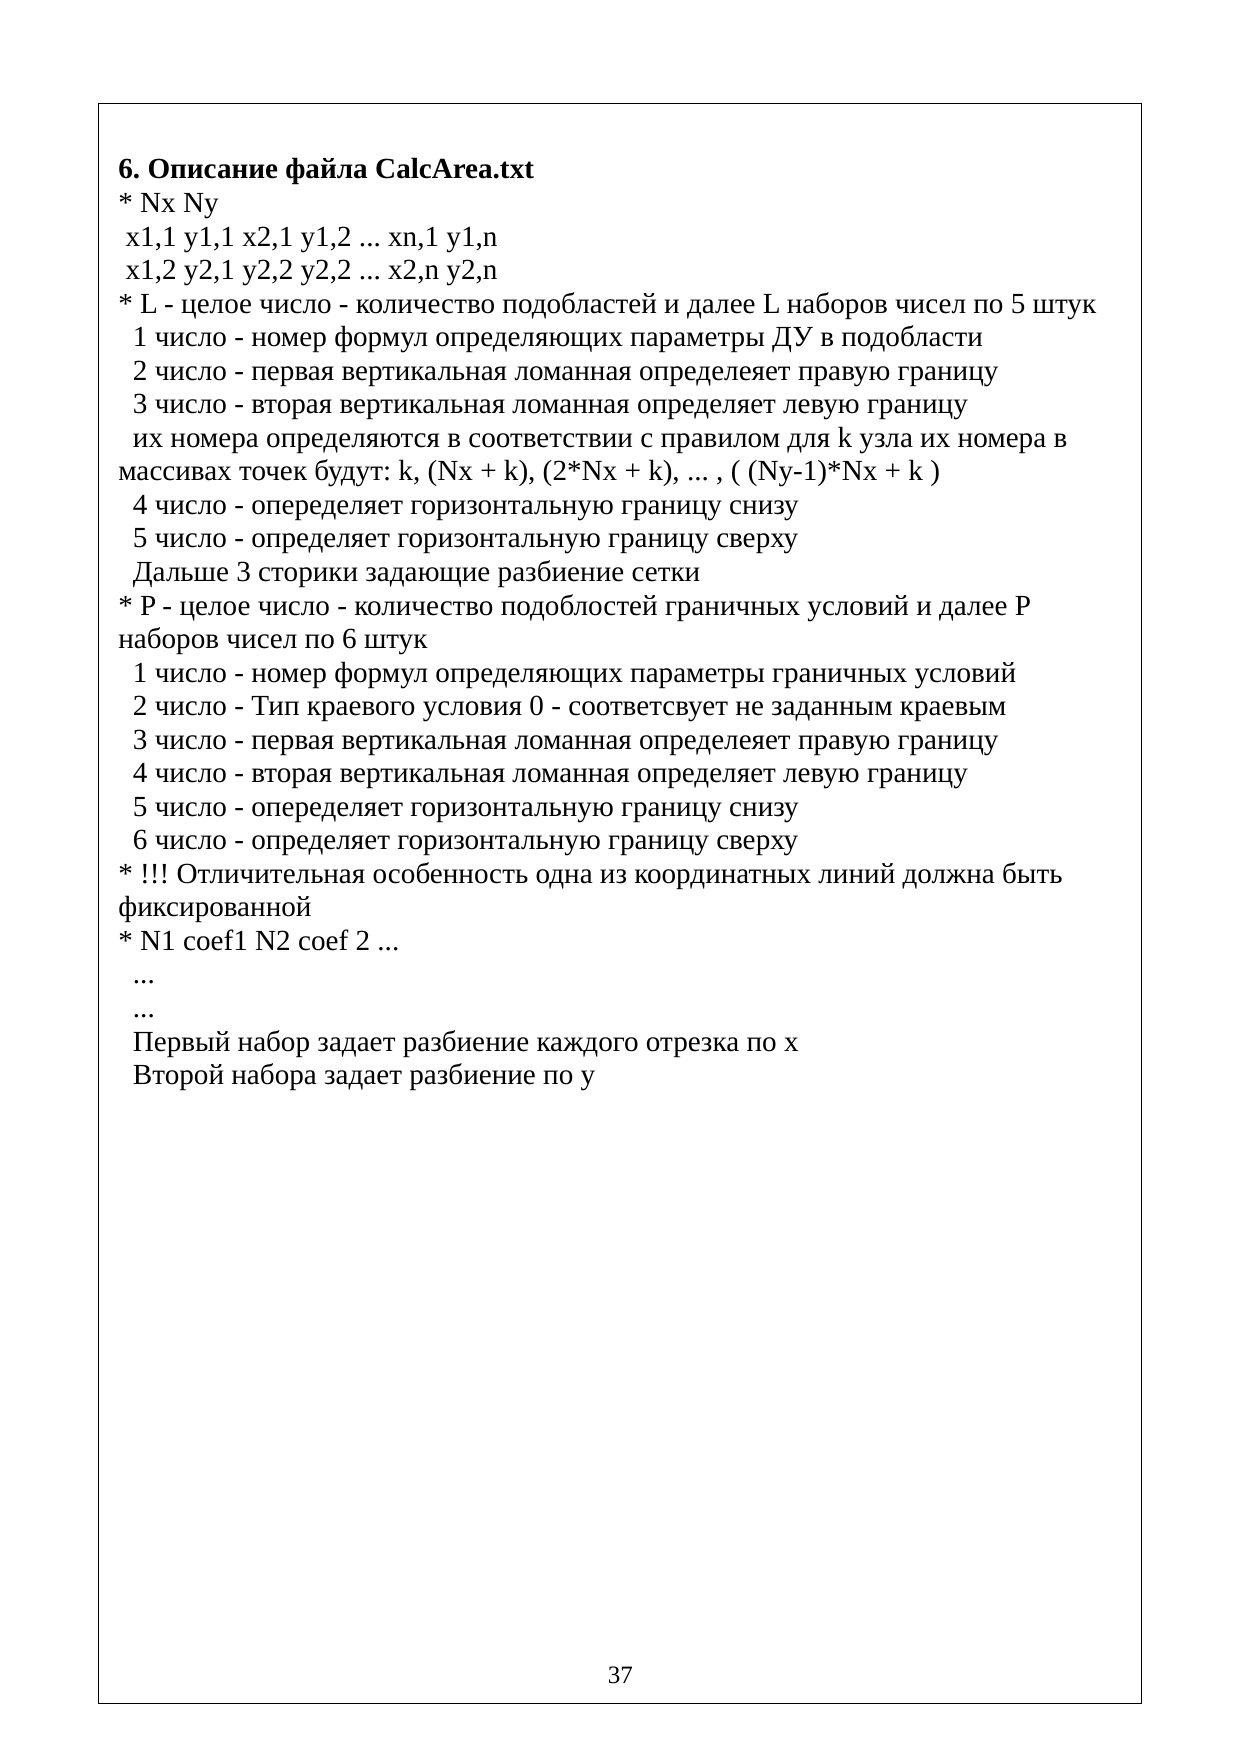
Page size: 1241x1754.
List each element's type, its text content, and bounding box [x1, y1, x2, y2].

list * P - целое число - количество подоблостей граничных условий и далее P наборов чисел по 6 штук [118, 588, 1137, 655]
list 1 число - номер формул определяющих параметры граничных условий [118, 655, 1137, 688]
list x1,1 y1,1 x2,1 y1,2 ... xn,1 y1,n [118, 219, 1137, 252]
list 1 число - номер формул определяющих параметры ДУ в подобласти [118, 319, 1137, 353]
list 2 число - Тип краевого условия 0 - соответсвует не заданным краевым [118, 688, 1137, 722]
list 4 число - опеределяет горизонтальную границу снизу [118, 487, 1137, 521]
list 6. Описание файла CalcArea.txt [118, 152, 1137, 185]
list * !!! Отличительная особенность одна из координатных линий должна быть фиксированной [118, 856, 1137, 923]
list * N1 coef1 N2 coef 2 ... [118, 923, 1137, 957]
list x1,2 y2,1 y2,2 y2,2 ... x2,n y2,n [118, 252, 1137, 286]
list 2 число - первая вертикальная ломанная определеяет правую границу [118, 353, 1137, 386]
list 5 число - опеределяет горизонтальную границу снизу [118, 789, 1137, 822]
list 4 число - вторая вертикальная ломанная определяет левую границу [118, 755, 1137, 789]
list Второй набора задает разбиение по y [118, 1057, 1137, 1091]
list 3 число - первая вертикальная ломанная определеяет правую границу [118, 722, 1137, 755]
list 5 число - определяет горизонтальную границу сверху [118, 521, 1137, 554]
list * Nx Ny [118, 185, 1137, 219]
list Первый набор задает разбиение каждого отрезка по х [118, 1024, 1137, 1057]
list 3 число - вторая вертикальная ломанная определяет левую границу [118, 386, 1137, 420]
list 6 число - определяет горизонтальную границу сверху [118, 822, 1137, 856]
list Дальше 3 сторики задающие разбиение сетки [118, 554, 1137, 588]
list их номера определяются в соответствии с правилом для k узла их номера в массивах точек будут: k, (Nx + k), (2*Nx + k), ... , ( (Ny-1)*Nx + k ) [118, 420, 1137, 487]
list ... [118, 990, 1137, 1024]
list ... [118, 957, 1137, 990]
list * L - целое число - количество подобластей и далее L наборов чисел по 5 штук [118, 286, 1137, 319]
